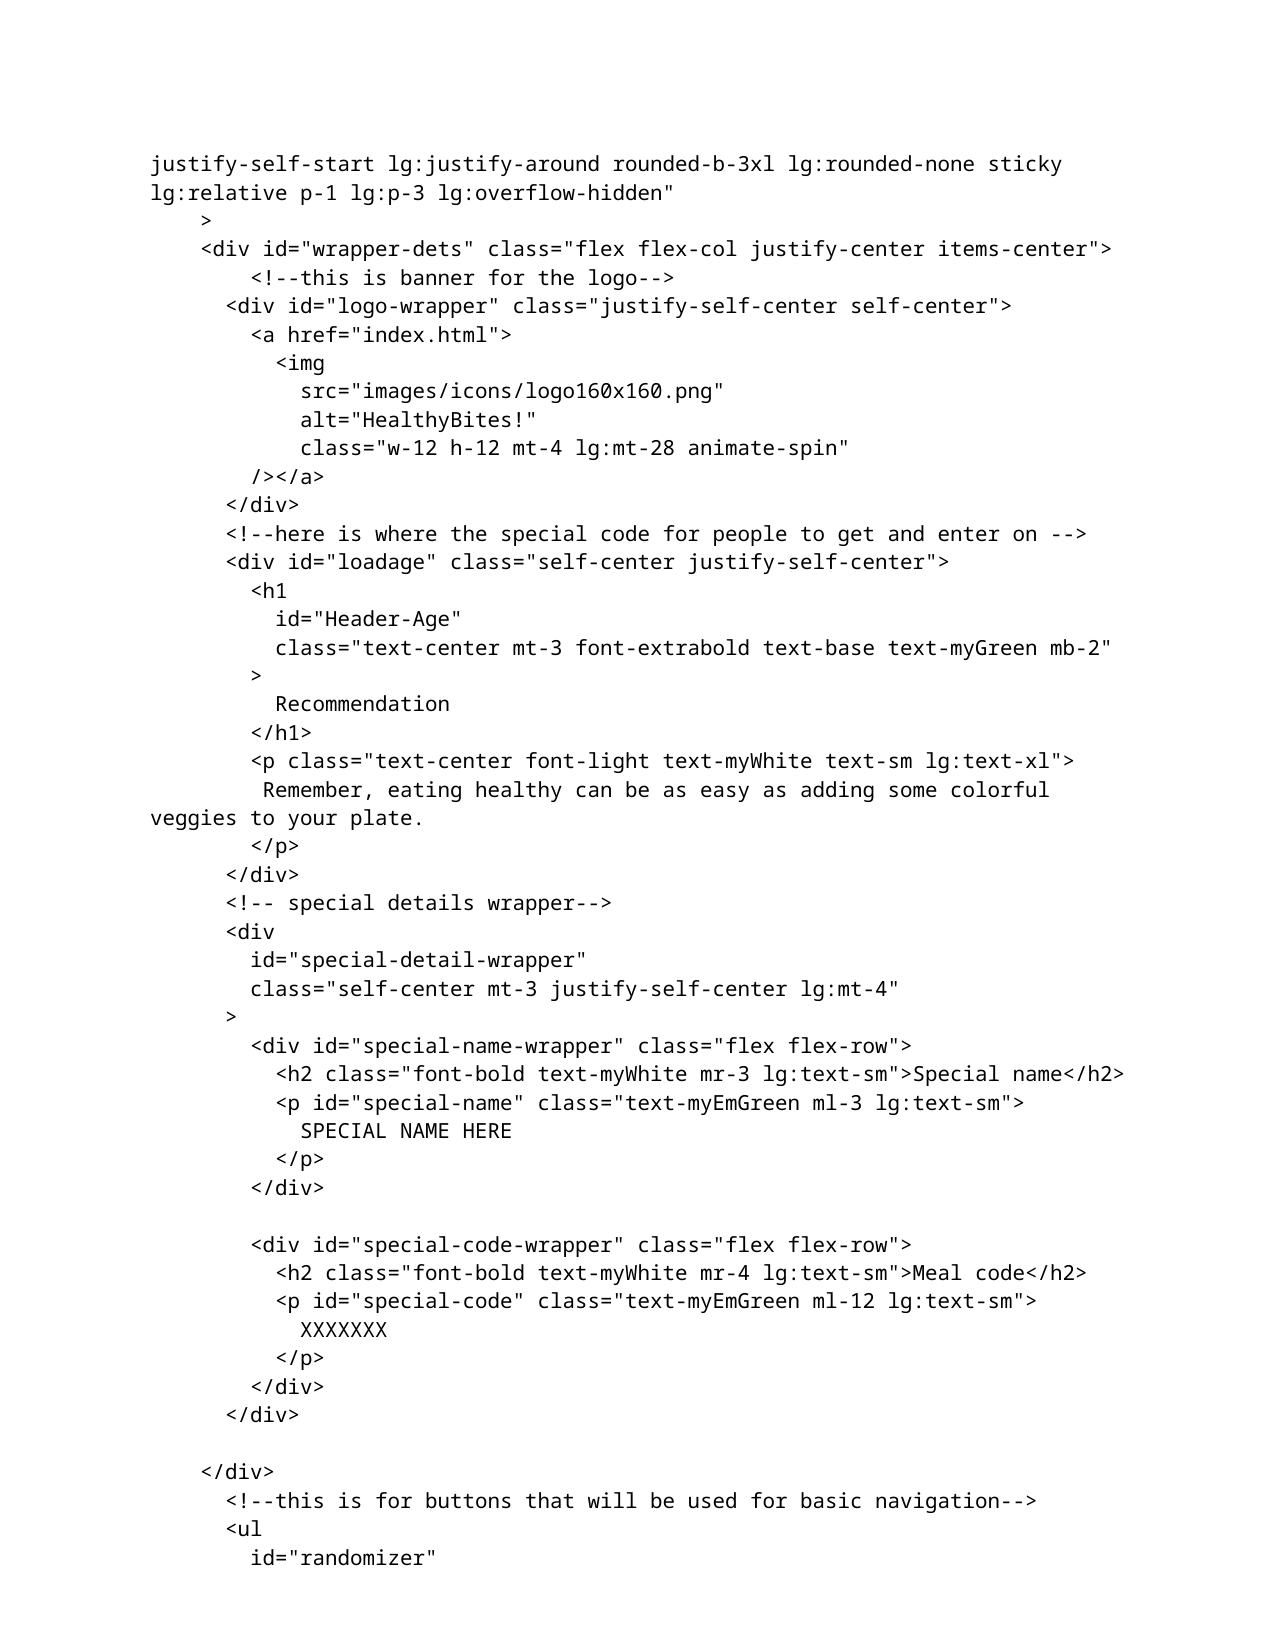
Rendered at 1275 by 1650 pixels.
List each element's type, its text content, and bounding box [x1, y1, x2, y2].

text <!--here is where the special code for people to get and enter on --> [150, 519, 1125, 547]
text class="self-center mt-3 justify-self-center lg:mt-4" [150, 974, 1125, 1002]
text id="special-detail-wrapper" [150, 945, 1125, 974]
text > [150, 661, 1125, 689]
text </p> [150, 1144, 1125, 1173]
text </div> [150, 1400, 1125, 1429]
text <div id="logo-wrapper" class="justify-self-center self-center"> [150, 291, 1125, 320]
text src="images/icons/logo160x160.png" [150, 377, 1125, 405]
text <div id="loadage" class="self-center justify-self-center"> [150, 547, 1125, 576]
text <!--this is banner for the logo--> [150, 263, 1125, 291]
text <ul [150, 1514, 1125, 1543]
text SPECIAL NAME HERE [150, 1116, 1125, 1144]
text id="randomizer" [150, 1543, 1125, 1571]
text id="Header-Age" [150, 604, 1125, 633]
text /></a> [150, 462, 1125, 490]
text justify-self-start lg:justify-around rounded-b-3xl lg:rounded-none sticky lg:relative p-1 lg:p-3 lg:overflow-hidden" [150, 149, 1125, 206]
text <p id="special-code" class="text-myEmGreen ml-12 lg:text-sm"> [150, 1287, 1125, 1315]
text class="w-12 h-12 mt-4 lg:mt-28 animate-spin" [150, 433, 1125, 462]
text <div id="special-name-wrapper" class="flex flex-row"> [150, 1031, 1125, 1059]
text XXXXXXX [150, 1315, 1125, 1343]
text <h1 [150, 576, 1125, 604]
text </div> [150, 1173, 1125, 1201]
text <p class="text-center font-light text-myWhite text-sm lg:text-xl"> [150, 746, 1125, 775]
text </p> [150, 832, 1125, 860]
text <img [150, 348, 1125, 377]
text class="text-center mt-3 font-extrabold text-base text-myGreen mb-2" [150, 633, 1125, 661]
text <h2 class="font-bold text-myWhite mr-4 lg:text-sm">Meal code</h2> [150, 1258, 1125, 1287]
text <!-- special details wrapper--> [150, 888, 1125, 917]
text </div> [150, 860, 1125, 888]
text <a href="index.html"> [150, 320, 1125, 348]
text <div id="special-code-wrapper" class="flex flex-row"> [150, 1230, 1125, 1258]
text <!--this is for buttons that will be used for basic navigation--> [150, 1486, 1125, 1514]
text > [150, 1002, 1125, 1031]
text </div> [150, 1457, 1125, 1486]
text Remember, eating healthy can be as easy as adding some colorful veggies to your plate. [150, 775, 1125, 832]
text <div id="wrapper-dets" class="flex flex-col justify-center items-center"> [150, 234, 1125, 263]
text <div [150, 917, 1125, 945]
text <p id="special-name" class="text-myEmGreen ml-3 lg:text-sm"> [150, 1088, 1125, 1116]
text </h1> [150, 718, 1125, 746]
text Recommendation [150, 689, 1125, 718]
text </div> [150, 490, 1125, 519]
text alt="HealthyBites!" [150, 405, 1125, 433]
text <h2 class="font-bold text-myWhite mr-3 lg:text-sm">Special name</h2> [150, 1059, 1125, 1088]
text </p> [150, 1343, 1125, 1372]
text </div> [150, 1372, 1125, 1400]
text > [150, 206, 1125, 234]
